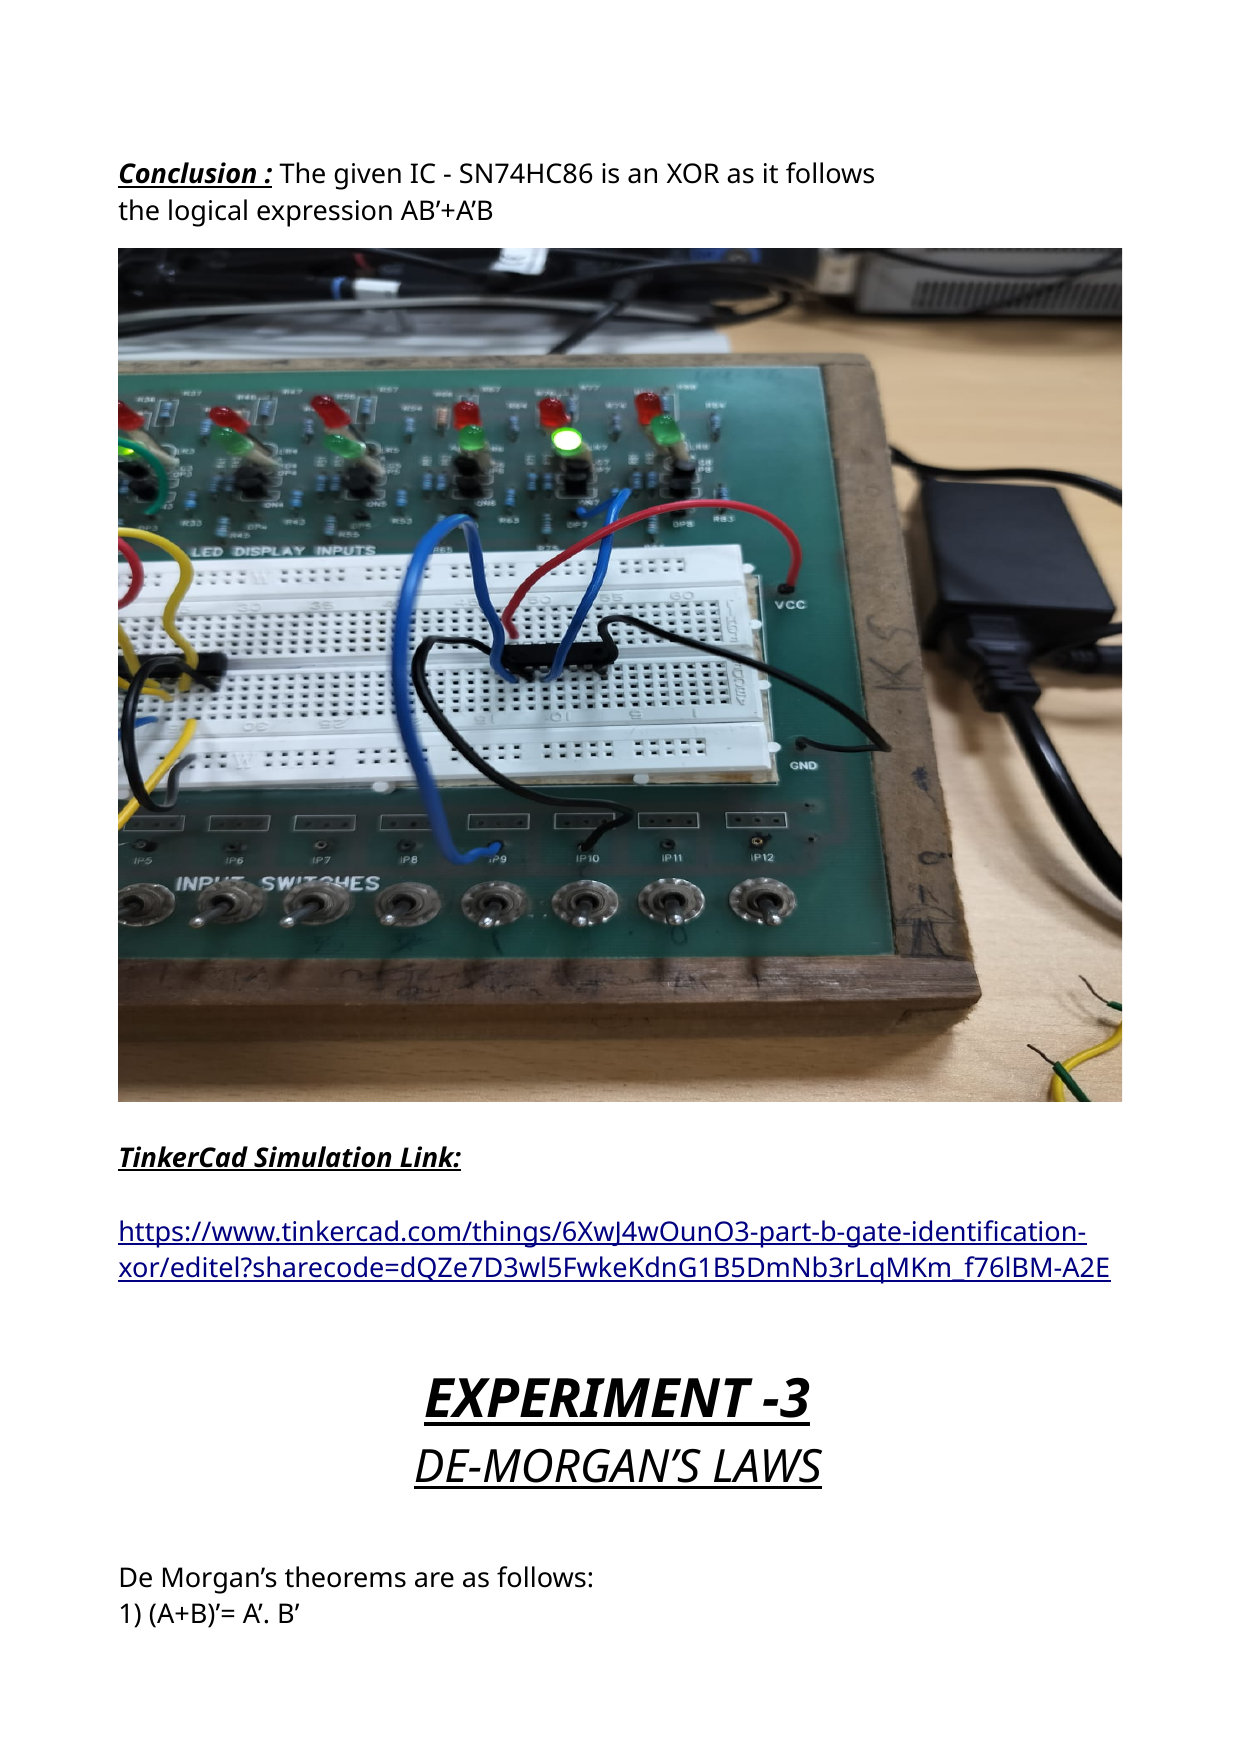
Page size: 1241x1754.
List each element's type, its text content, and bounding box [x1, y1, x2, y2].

text De Morgan’s theorems are as follows: [118, 1558, 1122, 1595]
text DE-MORGAN’S LAWS [118, 1433, 1122, 1496]
text https://www.tinkercad.com/things/6XwJ4wOunO3-part-b-gate-identification-xor/editel?sharecode=dQZe7D3wl5FwkeKdnG1B5DmNb3rLqMKm_f76lBM-A2E [118, 1212, 1122, 1286]
text Conclusion : The given IC - SN74HC86 is an XOR as it follows [118, 155, 1122, 192]
picture [118, 248, 1123, 1102]
text the logical expression AB’+A’B [118, 192, 1122, 229]
text TinkerCad Simulation Link: [118, 1138, 1122, 1175]
text EXPERIMENT -3 [118, 1359, 1122, 1433]
text 1) (A+B)’= A’. B’ [118, 1595, 1122, 1632]
